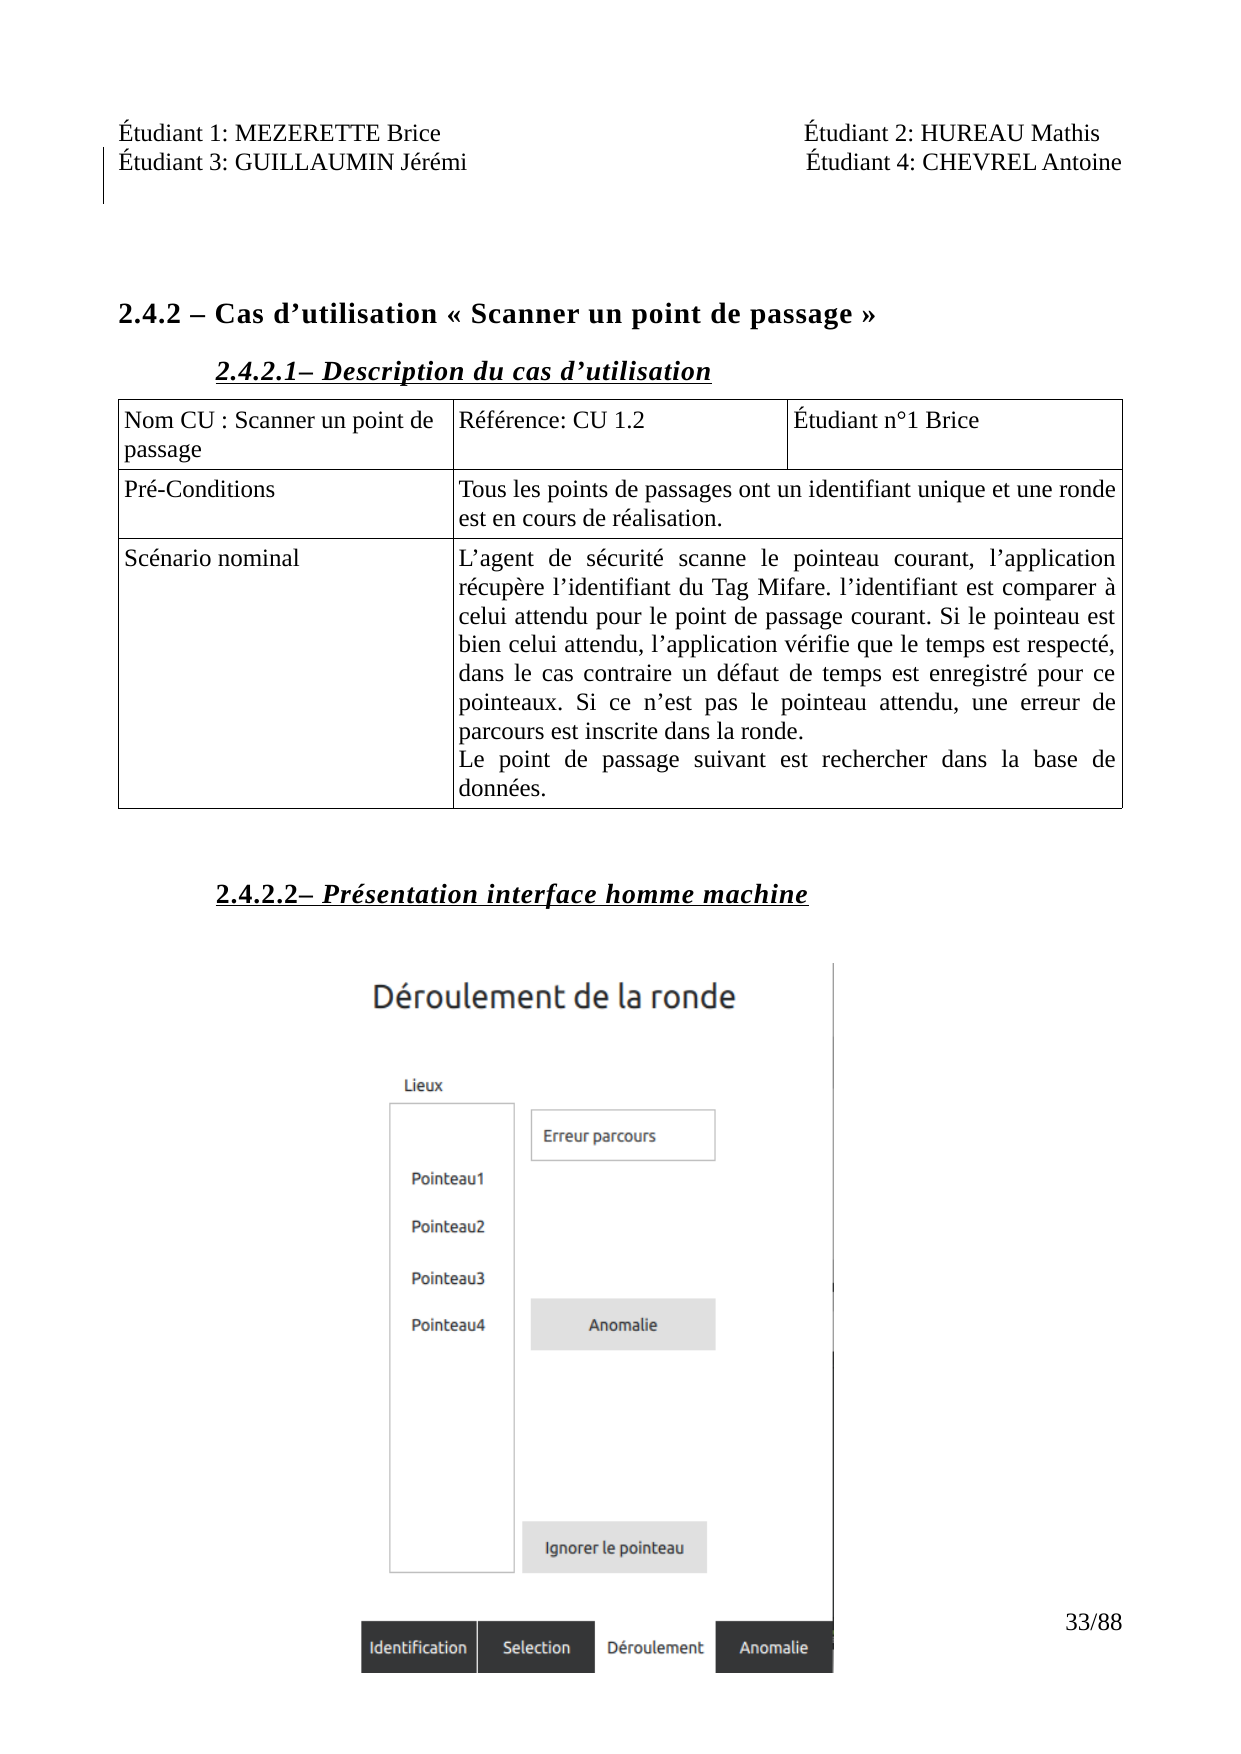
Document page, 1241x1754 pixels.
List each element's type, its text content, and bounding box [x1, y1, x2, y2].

subtitle 2.4.2.2– Présentation interface homme machine [118, 877, 1122, 909]
subtitle 2.4.2 – Cas d’utilisation « Scanner un point de passage » [118, 296, 1122, 330]
table_header Référence: CU 1.2 [454, 400, 787, 468]
table_cell Scénario nominal [119, 539, 453, 808]
picture [361, 963, 834, 1673]
table_header Étudiant n°1 Brice [788, 400, 1122, 468]
table_cell Pré-Conditions [119, 470, 453, 537]
table_header Nom CU : Scanner un point de passage [119, 400, 453, 468]
table_cell Tous les points de passages ont un identifiant unique et une ronde est en cours de réalisation. [454, 470, 1122, 537]
table_cell L’agent de sécurité scanne le pointeau courant, l’application récupère l’identifiant du Tag Mifare. l’identifiant est comparer à celui attendu pour le point de passage courant. Si le pointeau est bien celui attendu, l’application vérifie que le temps est respecté, dans le cas contraire un défaut de temps est enregistré pour ce pointeaux. Si ce n’est pas le pointeau attendu, une erreur de parcours est inscrite dans la ronde. Le point de passage suivant est rechercher dans la base de données. [454, 539, 1122, 808]
subtitle 2.4.2.1– Description du cas d’utilisation [118, 355, 1122, 387]
